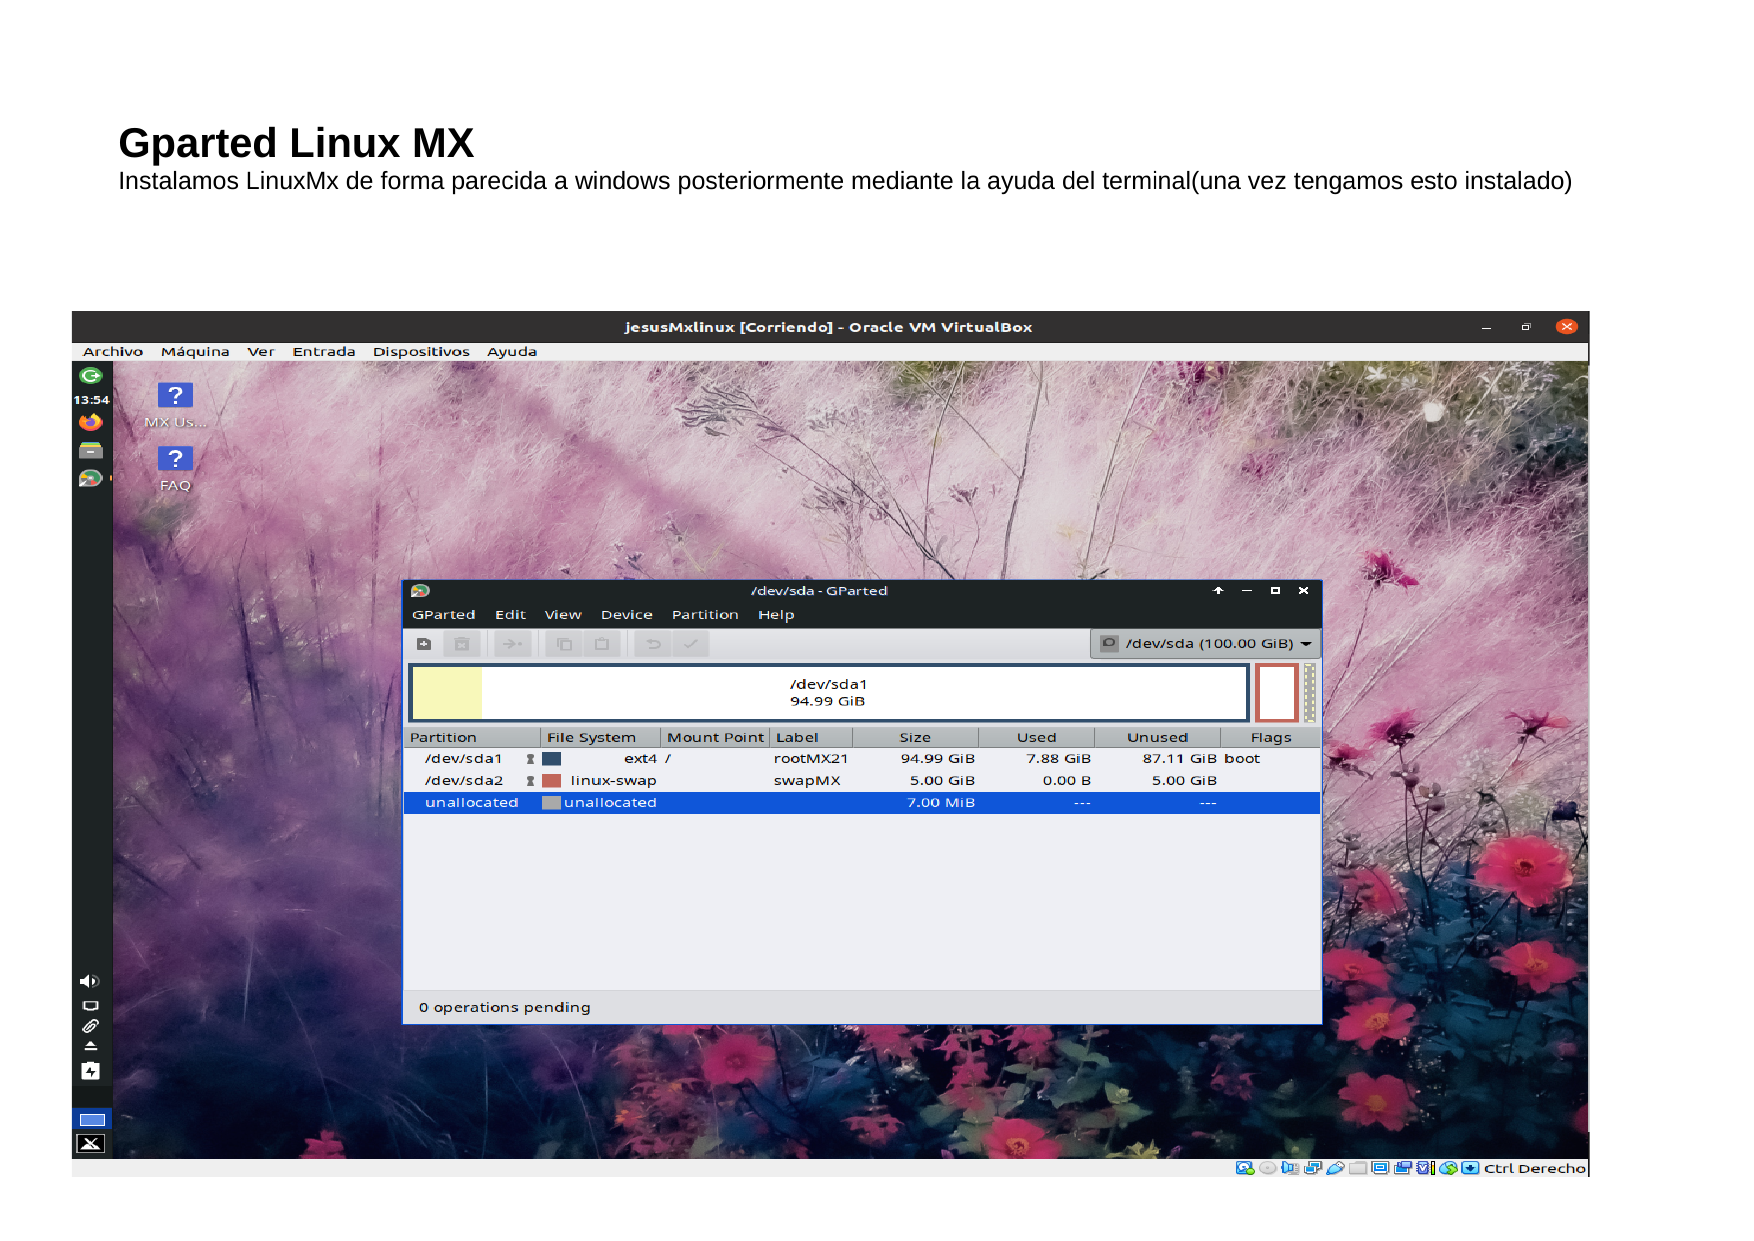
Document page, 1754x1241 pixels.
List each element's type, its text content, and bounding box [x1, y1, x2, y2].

picture [71, 311, 1590, 1177]
text Gparted Linux MX [118, 118, 1636, 166]
text Instalamos LinuxMx de forma parecida a windows posteriormente mediante la ayuda del terminal(una vez tengamos esto instalado) [118, 166, 1636, 195]
